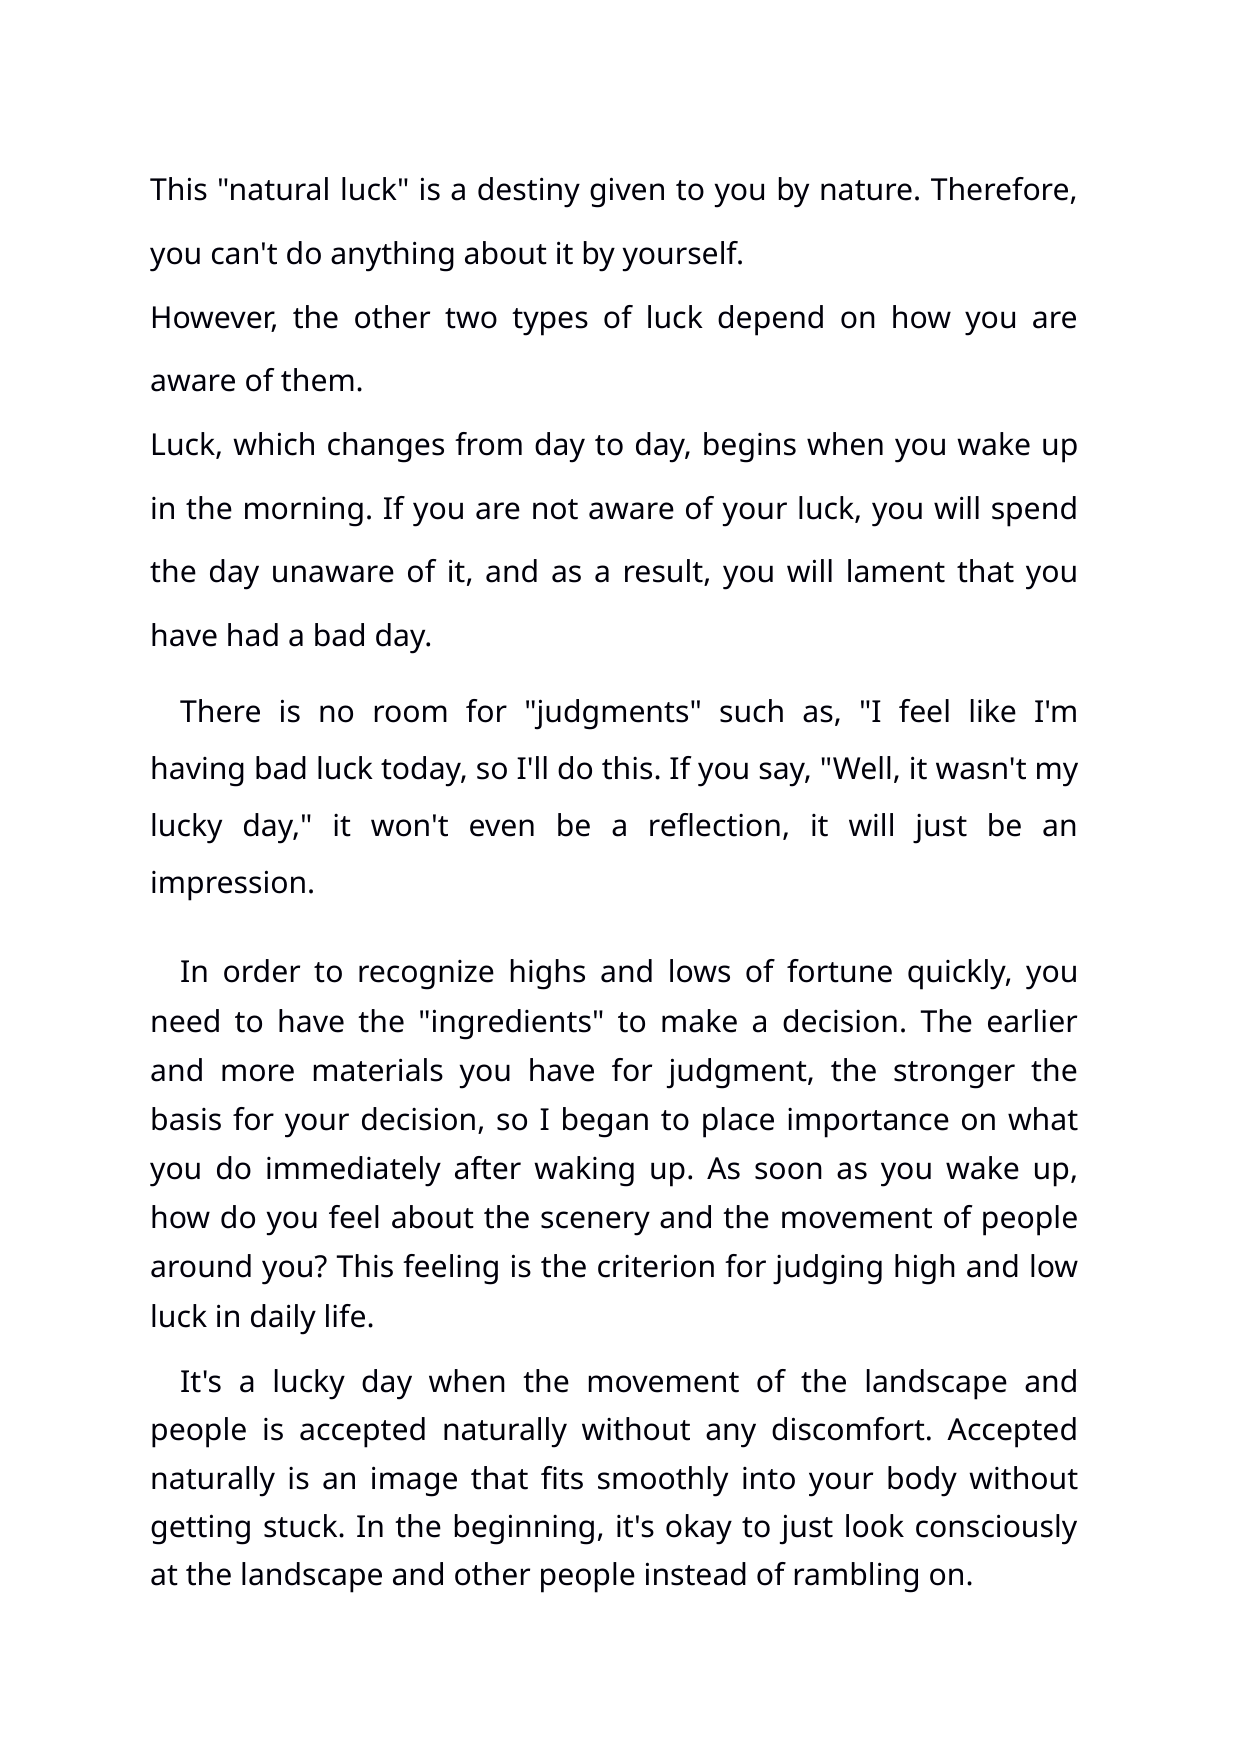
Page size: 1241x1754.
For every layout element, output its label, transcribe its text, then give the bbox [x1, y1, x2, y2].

text There is no room for "judgments" such as, "I feel like I'm having bad luck today, so I'll do this. If you say, "Well, it wasn't my lucky day," it won't even be a reflection, it will just be an impression. [150, 676, 1079, 905]
text Luck, which changes from day to day, begins when you wake up in the morning. If you are not aware of your luck, you will spend the day unaware of it, and as a result, you will lament that you have had a bad day. [150, 404, 1079, 659]
text However, the other two types of luck depend on how you are aware of them. [150, 277, 1079, 404]
text In order to recognize highs and lows of fortune quickly, you need to have the "ingredients" to make a decision. The earlier and more materials you have for judgment, the stronger the basis for your decision, so I began to place importance on what you do immediately after waking up. As soon as you wake up, how do you feel about the scenery and the movement of people around you? This feeling is the criterion for judging high and low luck in daily life. [150, 944, 1079, 1337]
text It's a lucky day when the movement of the landscape and people is accepted naturally without any discomfort. Accepted naturally is an image that fits smoothly into your body without getting stuck. In the beginning, it's okay to just look consciously at the landscape and other people instead of rambling on. [150, 1354, 1079, 1595]
text This "natural luck" is a destiny given to you by nature. Therefore, you can't do anything about it by yourself. [150, 150, 1079, 277]
